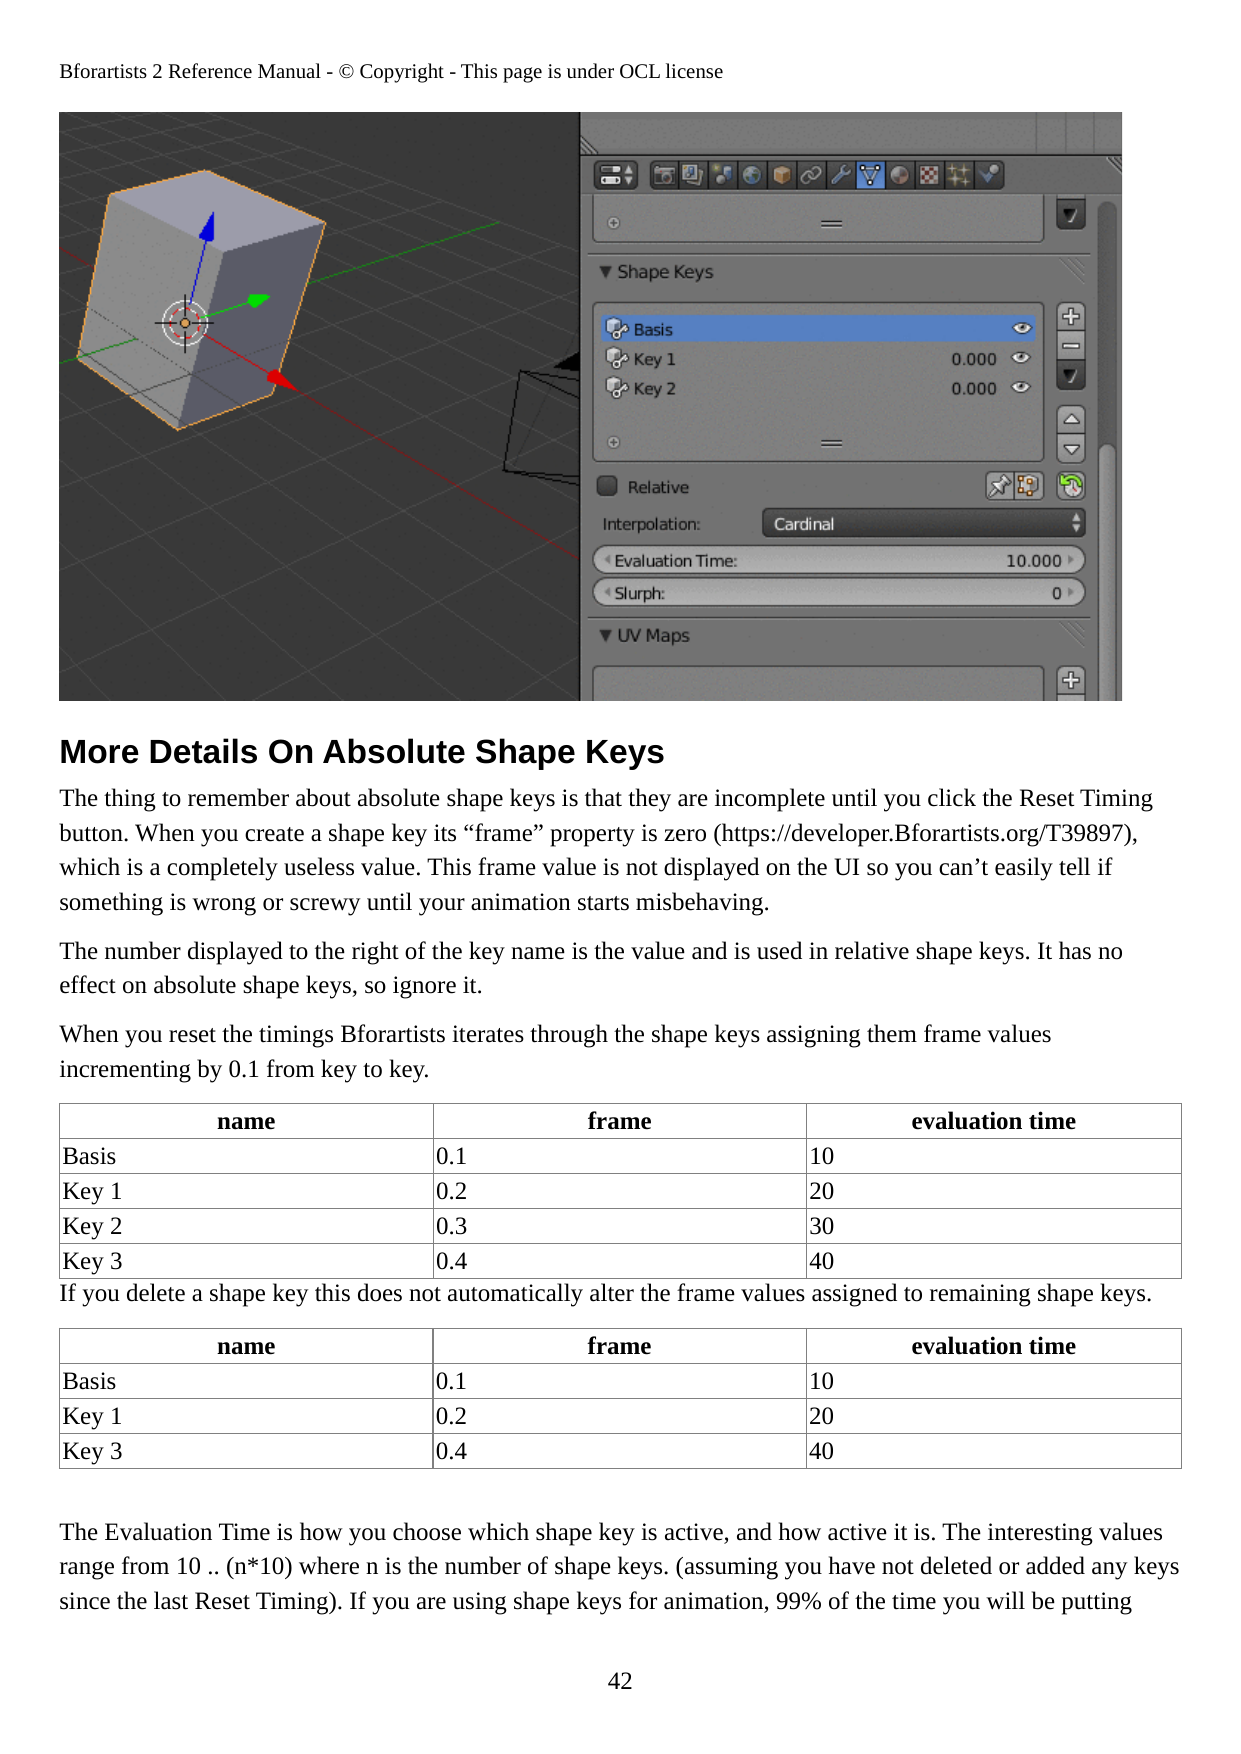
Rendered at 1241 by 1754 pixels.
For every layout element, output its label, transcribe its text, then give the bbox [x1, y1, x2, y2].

table_cell Key 1 [60, 1399, 432, 1432]
table_cell 0.2 [434, 1399, 806, 1432]
table_cell 10 [807, 1364, 1181, 1397]
text When you reset the timings Bforartists iterates through the shape keys assigning them frame values incrementing by 0.1 from key to key. [59, 1019, 1181, 1083]
table_cell Basis [60, 1139, 433, 1173]
table_cell 0.3 [434, 1209, 806, 1243]
table_header frame [434, 1104, 806, 1138]
table_header name [60, 1329, 432, 1362]
table_cell 20 [807, 1174, 1181, 1208]
table_cell 40 [807, 1434, 1181, 1467]
table_cell 0.1 [434, 1139, 806, 1173]
table_header name [60, 1104, 433, 1138]
text The Evaluation Time is how you choose which shape key is active, and how active it is. The interesting values range from 10 .. (n*10) where n is the number of shape keys. (assuming you have not deleted or added any keys since the last Reset Timing). If you are using shape keys for animation, 99% of the time you will be putting [59, 1517, 1181, 1614]
table_header evaluation time [807, 1329, 1181, 1362]
table_cell 40 [807, 1244, 1181, 1278]
table_cell Key 3 [60, 1244, 433, 1278]
text The thing to remember about absolute shape keys is that they are incomplete until you click the Reset Timing button. When you create a shape key its “frame” property is zero (https://developer.Bforartists.org/T39897), which is a completely useless value. This frame value is not displayed on the UI so you can’t easily tell if something is wrong or screwy until your animation starts misbehaving. [59, 783, 1181, 916]
table_cell 0.4 [434, 1434, 806, 1467]
table_cell Key 1 [60, 1174, 433, 1208]
table_cell Key 3 [60, 1434, 432, 1467]
table_cell 0.4 [434, 1244, 806, 1278]
picture [59, 112, 1123, 701]
table_cell 20 [807, 1399, 1181, 1432]
table_header frame [434, 1329, 806, 1362]
table_cell 30 [807, 1209, 1181, 1243]
table_cell Basis [60, 1364, 432, 1397]
text If you delete a shape key this does not automatically alter the frame values assigned to remaining shape keys. [59, 1279, 1181, 1307]
subtitle More Details On Absolute Shape Keys [59, 732, 1181, 771]
table_header evaluation time [807, 1104, 1181, 1138]
table_cell Key 2 [60, 1209, 433, 1243]
table_cell 10 [807, 1139, 1181, 1173]
text The number displayed to the right of the key name is the value and is used in relative shape keys. It has no effect on absolute shape keys, so ignore it. [59, 936, 1181, 999]
table_cell 0.2 [434, 1174, 806, 1208]
table_cell 0.1 [434, 1364, 806, 1397]
